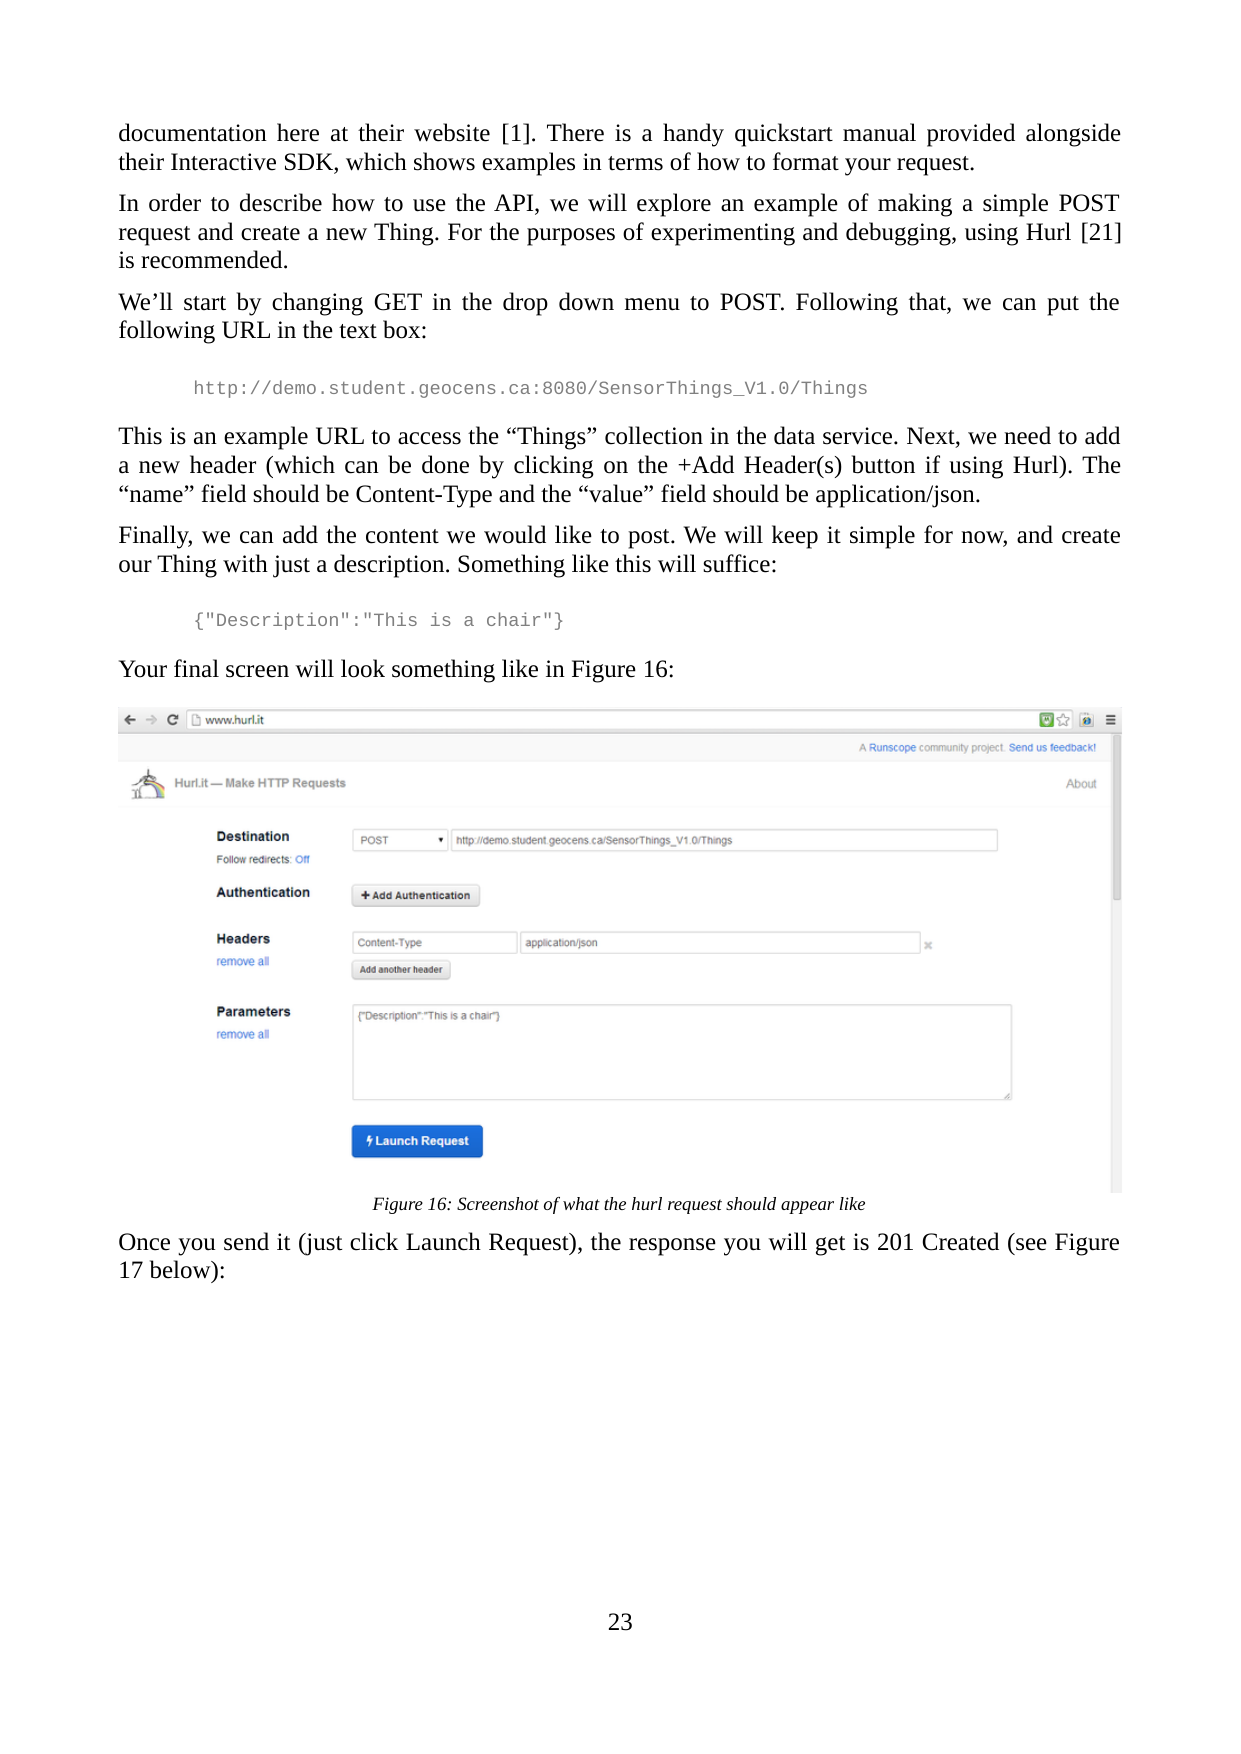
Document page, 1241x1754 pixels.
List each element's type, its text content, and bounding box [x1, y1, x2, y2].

text Once you send it (just click Launch Request), the response you will get is 201 Created (see Figure 17 below): [118, 1227, 1122, 1284]
text This is an example URL to access the “Things” collection in the data service. Next, we need to add a new header (which can be done by clicking on the +Add Header(s) button if using Hurl). The “name” field should be Content-Type and the “value” field should be application/json. [118, 421, 1122, 507]
text In order to describe how to use the API, we will explore an example of making a simple POST request and create a new Thing. For the purposes of experimenting and debugging, using Hurl [21] is recommended. [118, 188, 1122, 274]
text http://demo.student.geocens.ca:8080/SensorThings_V1.0/Things [193, 379, 1122, 400]
text We’ll start by changing GET in the drop down menu to POST. Following that, we can put the following URL in the text box: [118, 287, 1122, 344]
text Your final screen will look something like in Figure 16: [118, 654, 1122, 682]
picture [118, 707, 1123, 1193]
text Finally, we can add the content we would like to post. We will keep it simple for now, and create our Thing with just a description. Something like this will suffice: [118, 520, 1122, 577]
text Figure 16: Screenshot of what the hurl request should appear like [118, 1193, 1122, 1214]
text {"Description":"This is a chair"} [193, 611, 1122, 632]
text documentation here at their website [1]. There is a handy quickstart manual provided alongside their Interactive SDK, which shows examples in terms of how to format your request. [118, 118, 1122, 176]
